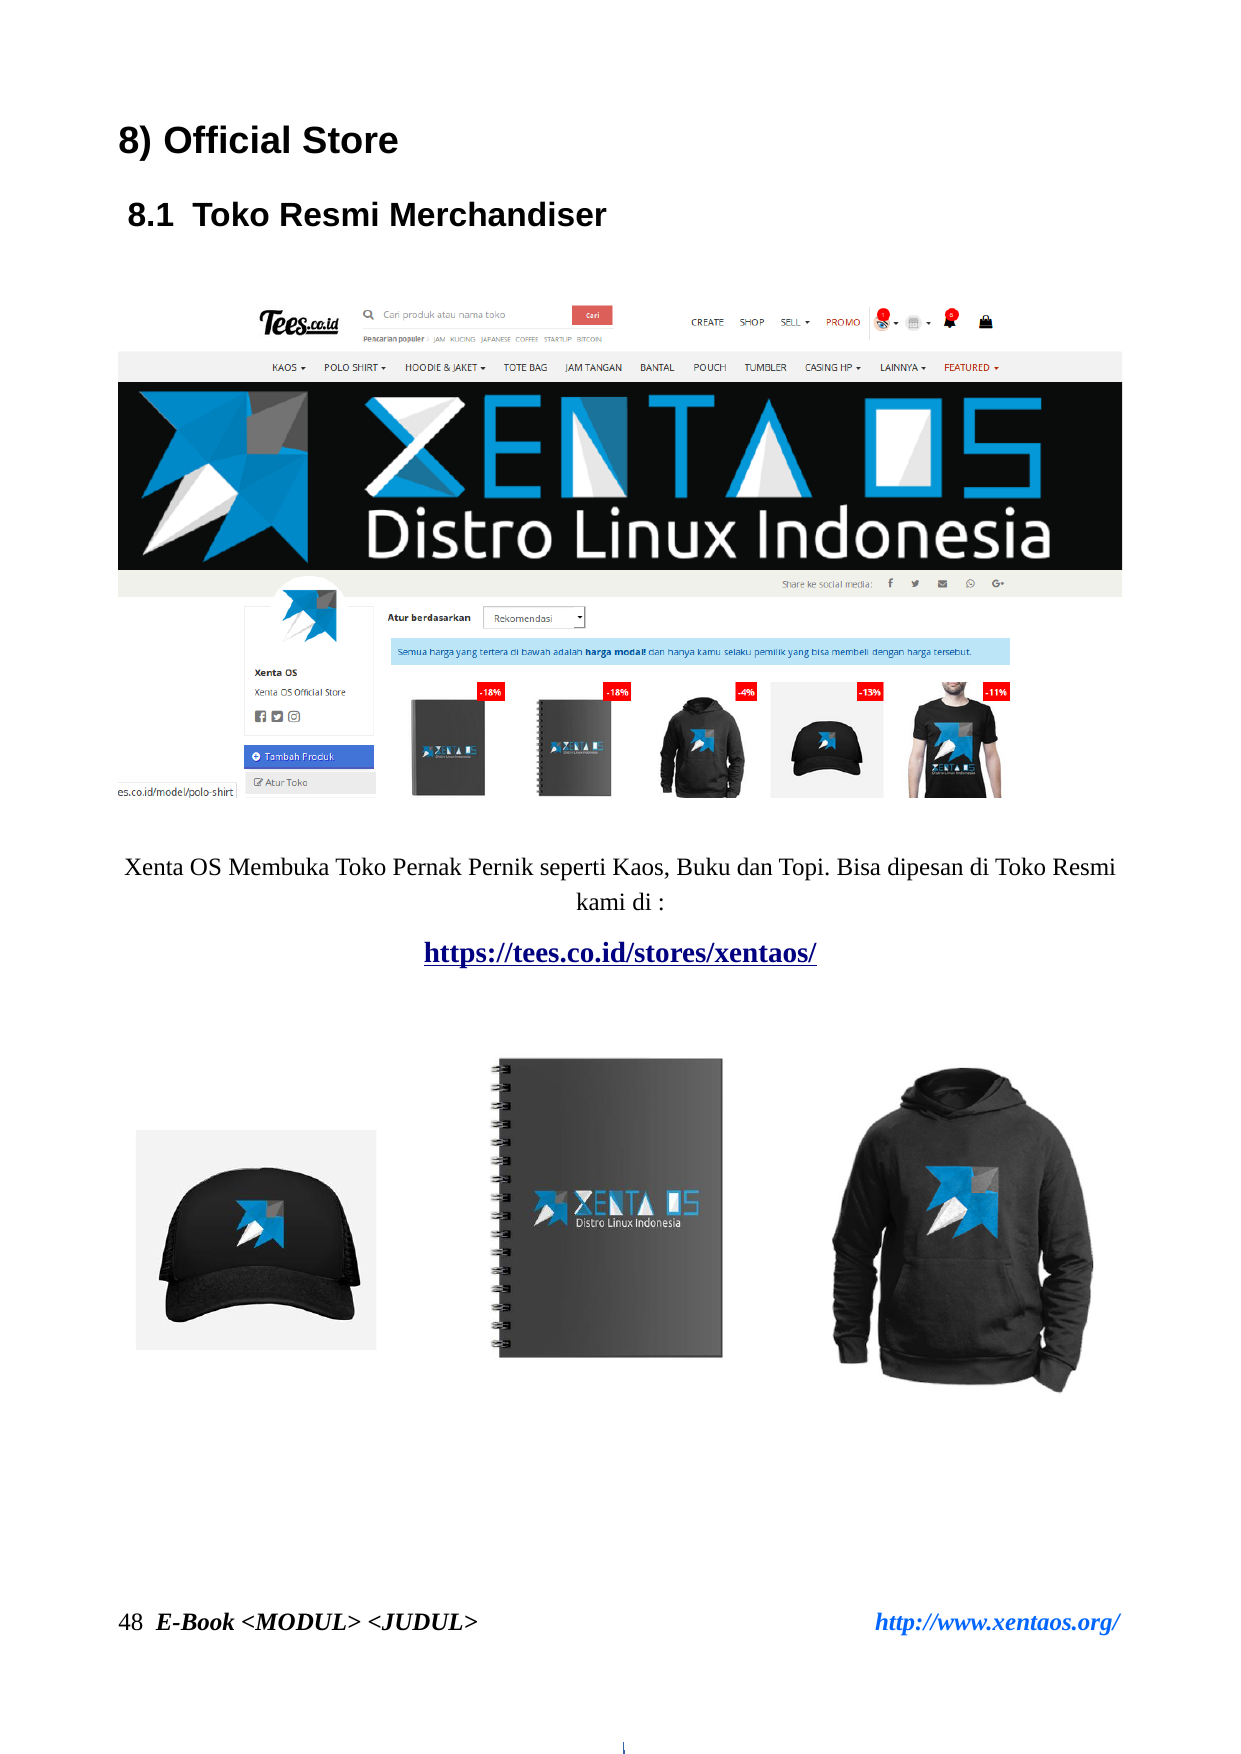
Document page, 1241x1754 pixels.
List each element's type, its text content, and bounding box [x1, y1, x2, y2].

picture [479, 1043, 594, 1371]
picture [135, 1130, 229, 1350]
picture [803, 1042, 929, 1400]
subtitle Toko Resmi Merchandiser [118, 195, 1122, 234]
picture [118, 295, 1123, 798]
text Xenta OS Membuka Toko Pernak Pernik seperti Kaos, Buku dan Topi. Bisa dipesan di Toko Resmi kami di : [118, 852, 1122, 915]
text https://tees.co.id/stores/xentaos/ [118, 936, 1122, 969]
subtitle Official Store [118, 118, 1122, 162]
